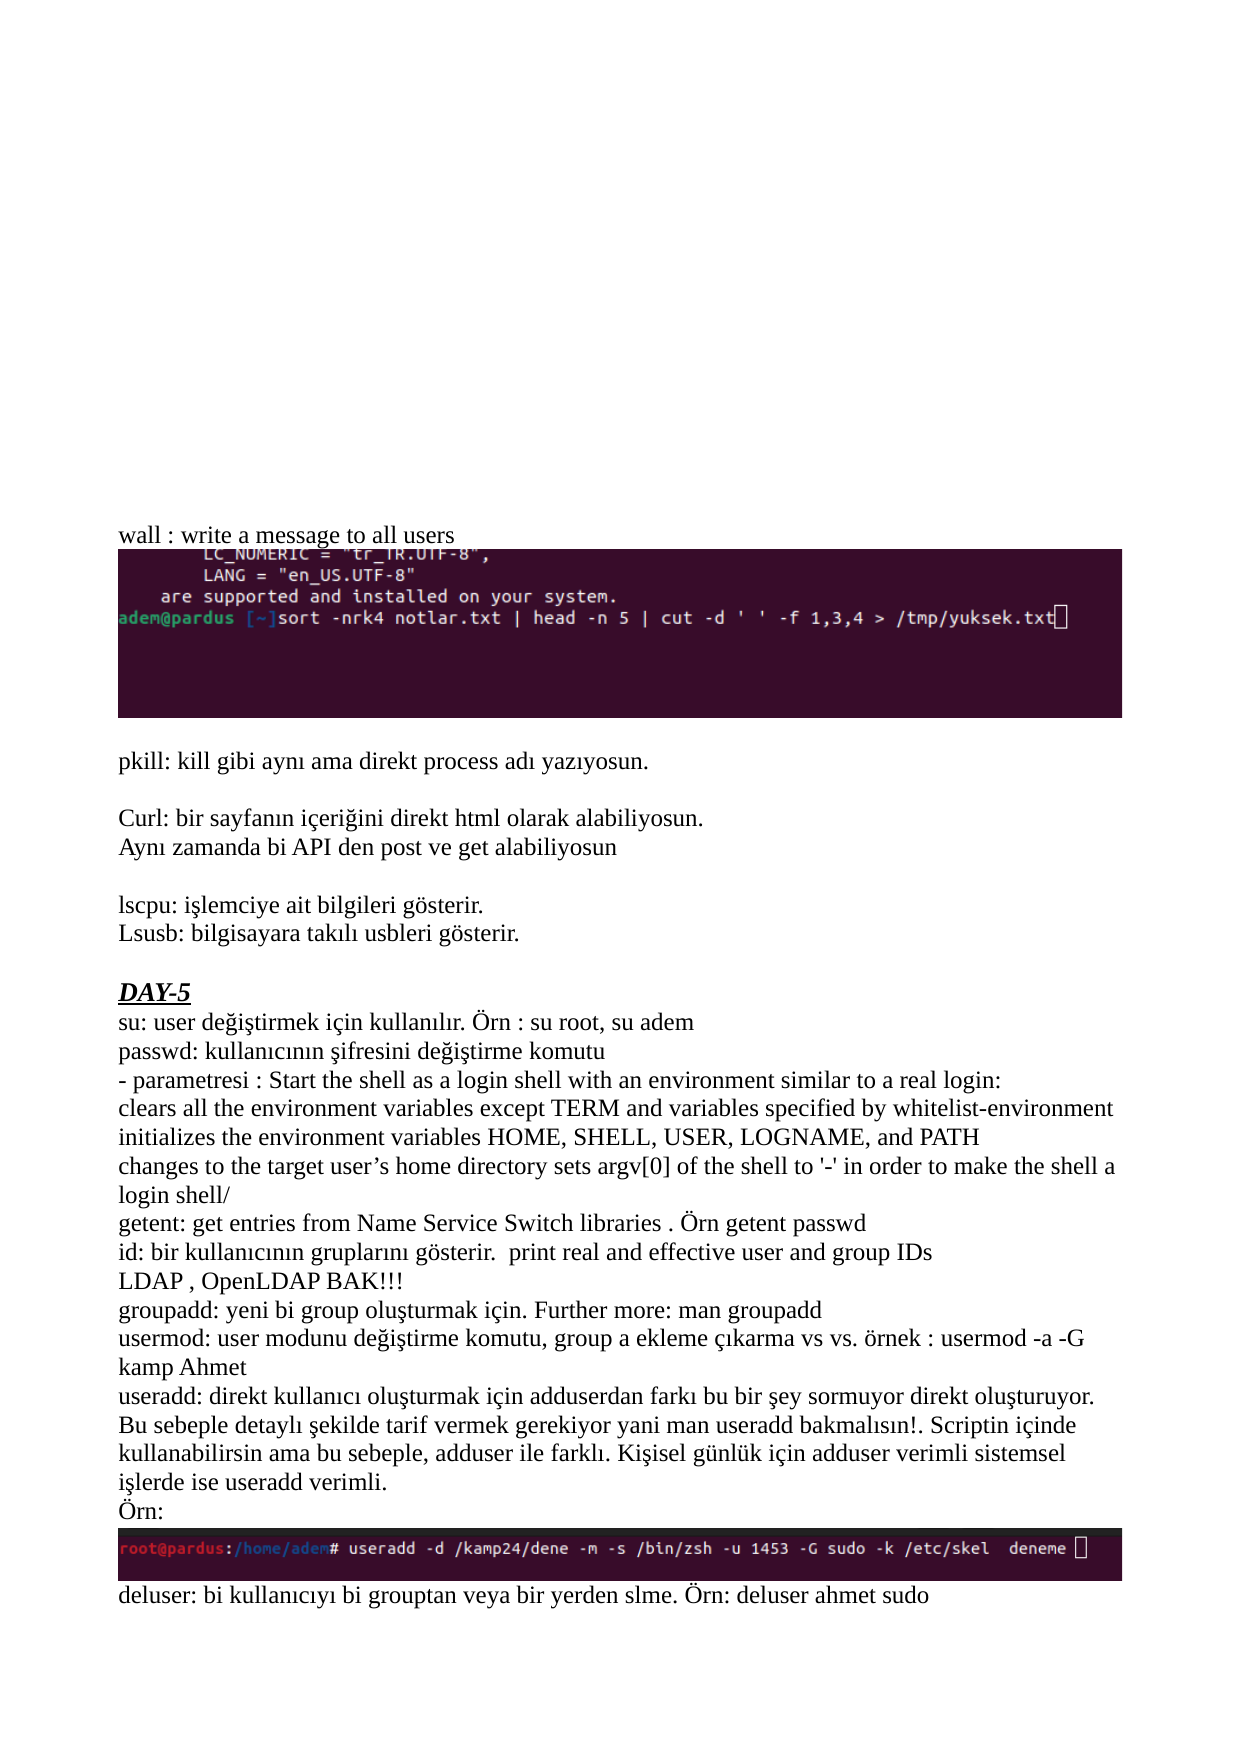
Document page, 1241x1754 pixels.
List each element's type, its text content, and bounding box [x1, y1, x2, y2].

text Örn: [118, 1496, 1122, 1525]
text usermod: user modunu değiştirme komutu, group a ekleme çıkarma vs vs. örnek : usermod -a -G kamp Ahmet [118, 1323, 1122, 1381]
text id: bir kullanıcının gruplarını gösterir. print real and effective user and group IDs [118, 1237, 1122, 1266]
text getent: get entries from Name Service Switch libraries . Örn getent passwd [118, 1208, 1122, 1237]
text Aynı zamanda bi API den post ve get alabiliyosun [118, 832, 1122, 861]
text useradd: direkt kullanıcı oluşturmak için adduserdan farkı bu bir şey sormuyor direkt oluşturuyor. Bu sebeple detaylı şekilde tarif vermek gerekiyor yani man useradd bakmalısın!. Scriptin içinde kullanabilirsin ama bu sebeple, adduser ile farklı. Kişisel günlük için adduser verimli sistemsel işlerde ise useradd verimli. [118, 1381, 1122, 1496]
text DAY-5 [118, 947, 1122, 1007]
text LDAP , OpenLDAP BAK!!! [118, 1266, 1122, 1295]
picture [118, 549, 1123, 718]
text deluser: bi kullanıcıyı bi grouptan veya bir yerden slme. Örn: deluser ahmet sudo [118, 1581, 1122, 1609]
text initializes the environment variables HOME, SHELL, USER, LOGNAME, and PATH [118, 1122, 1122, 1151]
text su: user değiştirmek için kullanılır. Örn : su root, su adem [118, 1007, 1122, 1036]
text - parametresi : Start the shell as a login shell with an environment similar to a real login: [118, 1065, 1122, 1093]
text changes to the target user’s home directory sets argv[0] of the shell to '-' in order to make the shell a login shell/ [118, 1151, 1122, 1208]
text lscpu: işlemciye ait bilgileri gösterir. [118, 890, 1122, 918]
text pkill: kill gibi aynı ama direkt process adı yazıyosun. [118, 718, 1122, 775]
text groupadd: yeni bi group oluşturmak için. Further more: man groupadd [118, 1295, 1122, 1323]
text passwd: kullanıcının şifresini değiştirme komutu [118, 1036, 1122, 1065]
picture [118, 1528, 1123, 1581]
text wall : write a message to all users [118, 521, 1122, 549]
text Curl: bir sayfanın içeriğini direkt html olarak alabiliyosun. [118, 803, 1122, 832]
text Lsusb: bilgisayara takılı usbleri gösterir. [118, 918, 1122, 947]
text clears all the environment variables except TERM and variables specified by whitelist-environment [118, 1093, 1122, 1122]
